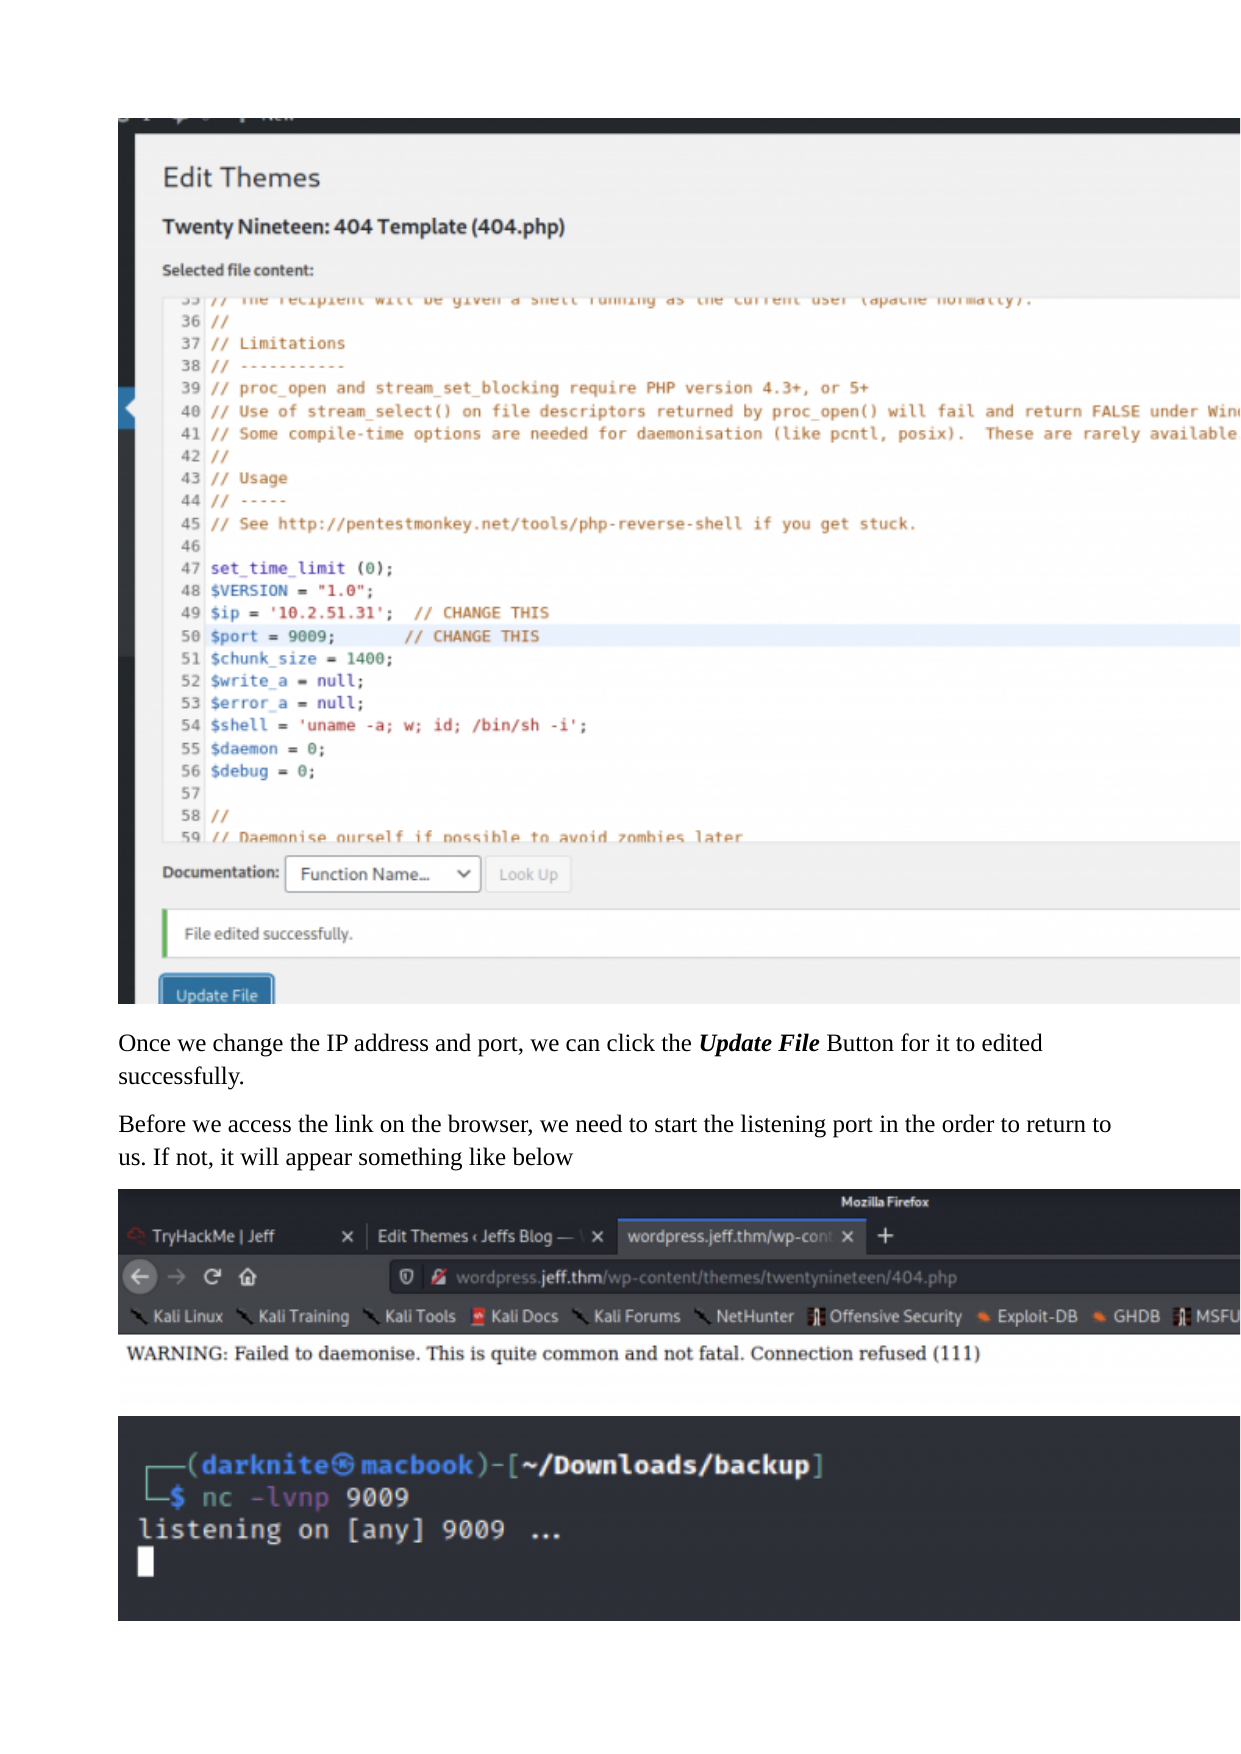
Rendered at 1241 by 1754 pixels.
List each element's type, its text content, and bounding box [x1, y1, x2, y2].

picture [118, 1416, 1241, 1621]
picture [118, 1189, 1241, 1407]
text Once we change the IP address and port, we can click the Update File Button for it to edited successfully. [118, 1028, 1122, 1090]
picture [118, 118, 1241, 1004]
text Before we access the link on the browser, we need to start the listening port in the order to return to us. If not, it will appear something like below [118, 1109, 1122, 1171]
